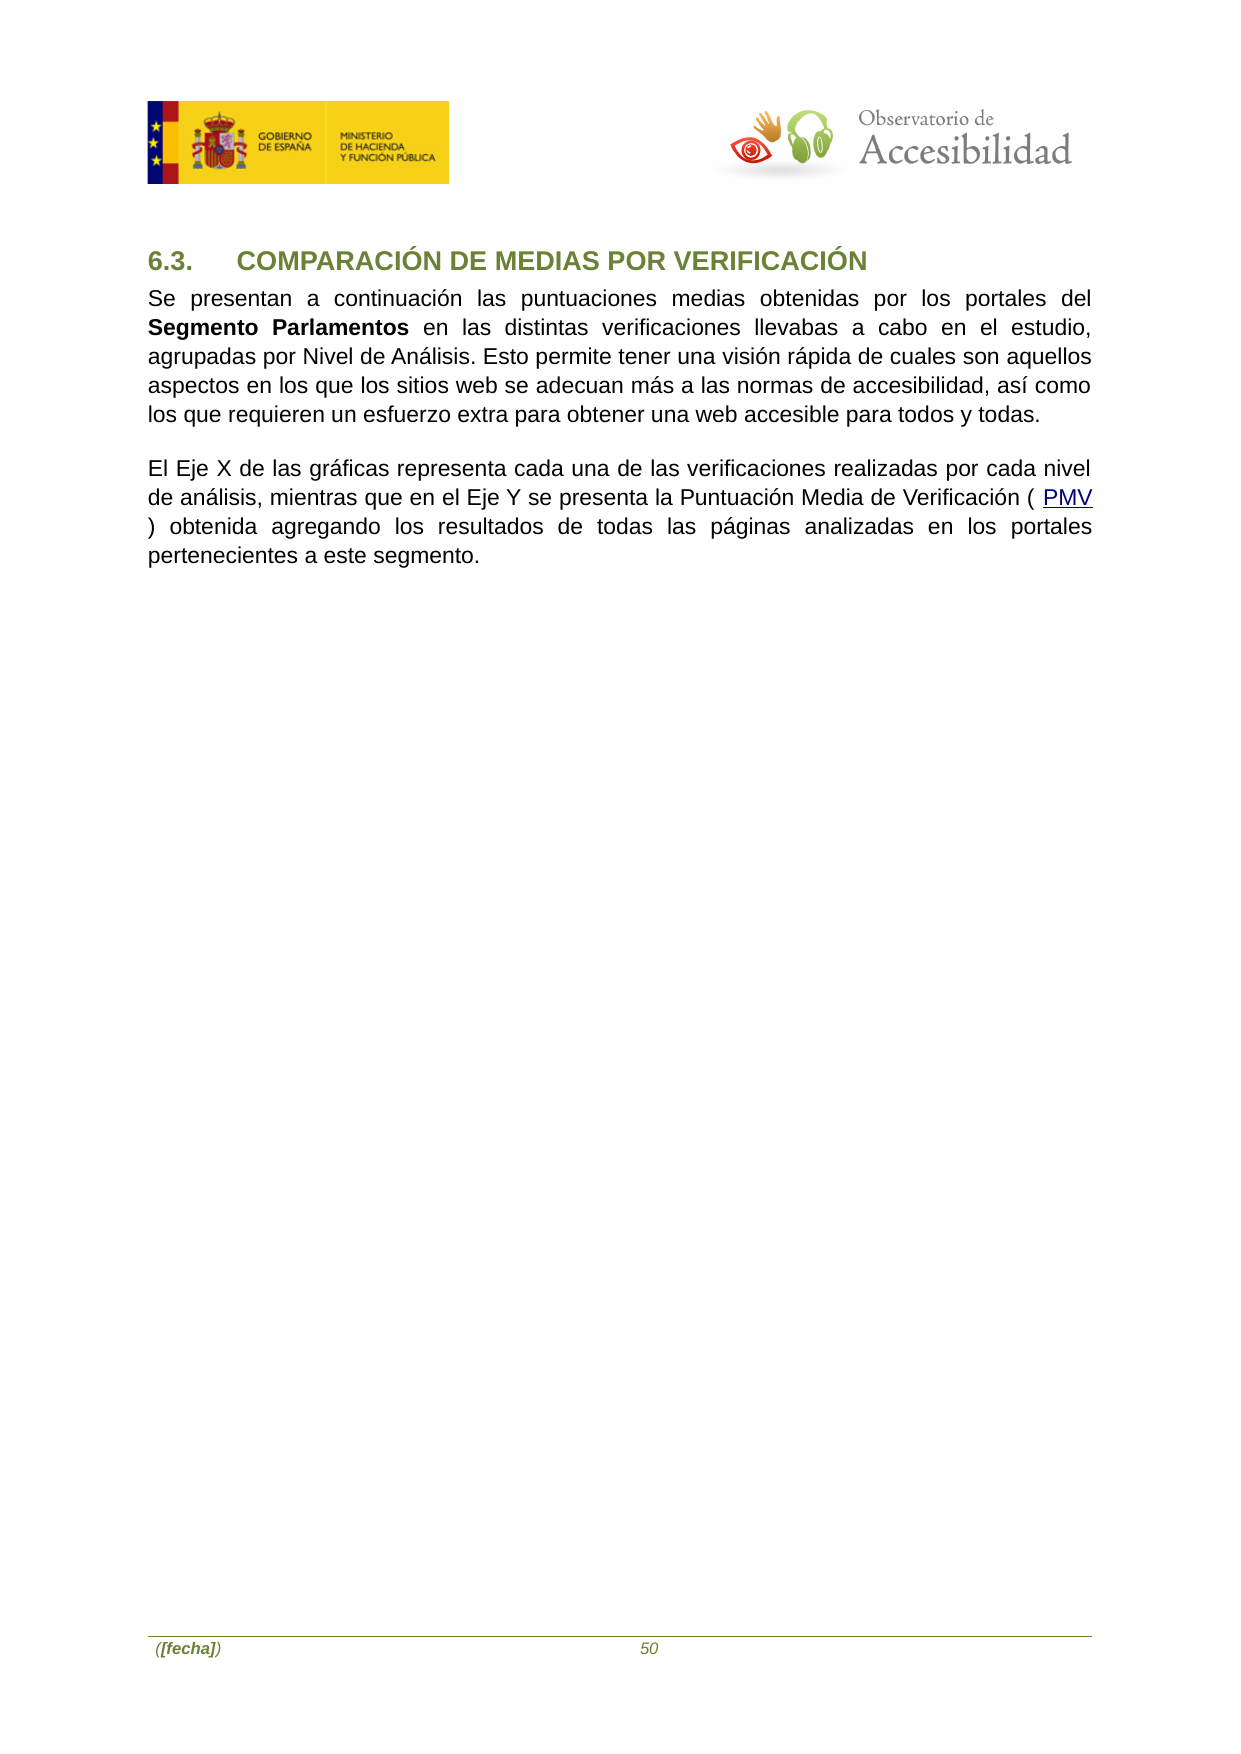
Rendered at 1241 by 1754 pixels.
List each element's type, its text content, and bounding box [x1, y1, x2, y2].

picture [147, 101, 450, 184]
picture [710, 101, 1086, 184]
subtitle Comparación de medias por verificación [148, 245, 1092, 276]
text El Eje X de las gráficas representa cada una de las verificaciones realizadas por cada nivel de análisis, mientras que en el Eje Y se presenta la Puntuación Media de Verificación ( PMV ) obtenida agregando los resultados de todas las páginas analizadas en los portales pertenecientes a este segmento. [148, 455, 1092, 568]
text Se presentan a continuación las puntuaciones medias obtenidas por los portales del Segmento Parlamentos en las distintas verificaciones llevabas a cabo en el estudio, agrupadas por Nivel de Análisis. Esto permite tener una visión rápida de cuales son aquellos aspectos en los que los sitios web se adecuan más a las normas de accesibilidad, así como los que requieren un esfuerzo extra para obtener una web accesible para todos y todas. [148, 285, 1092, 427]
